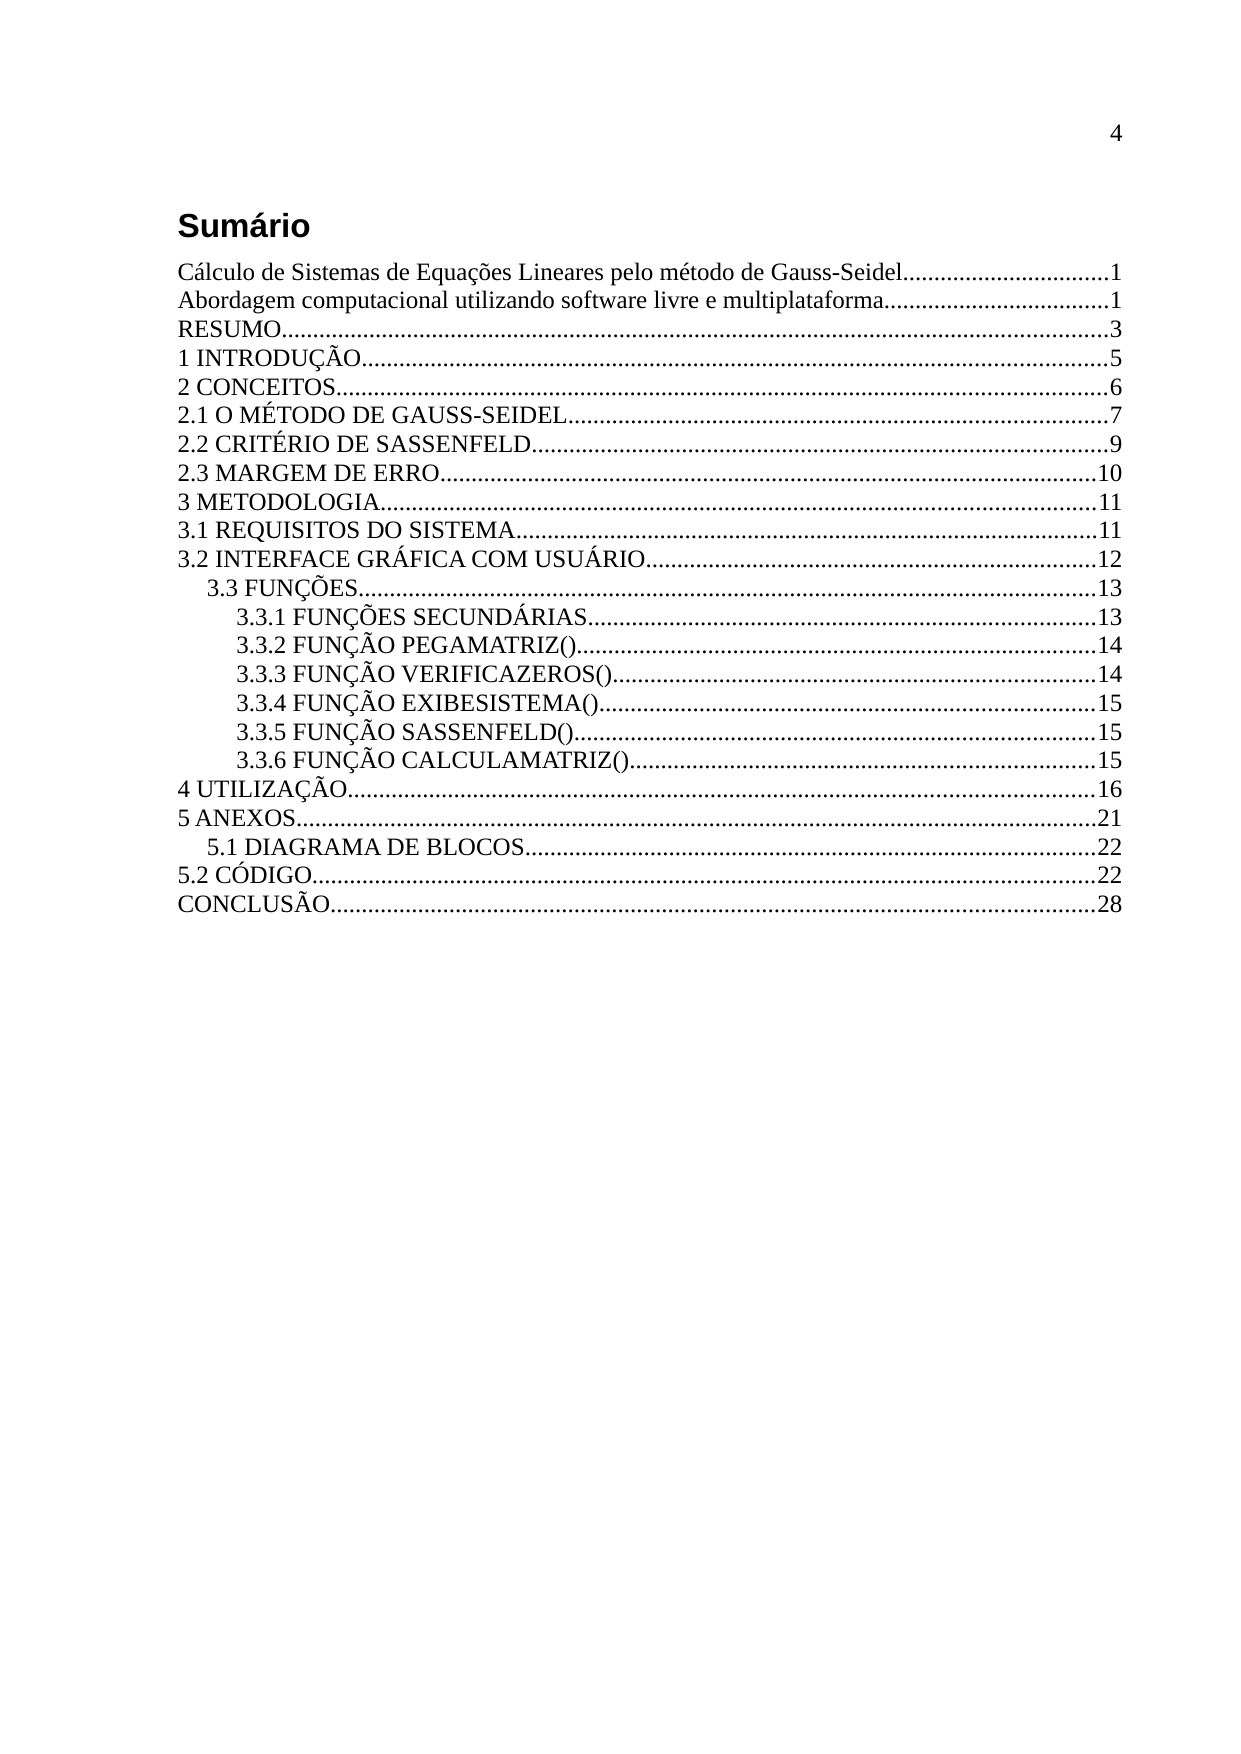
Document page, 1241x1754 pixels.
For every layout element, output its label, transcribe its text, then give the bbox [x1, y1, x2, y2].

text 3.2 INTERFACE GRÁFICA COM USUÁRIO 12 [177, 544, 1122, 573]
subtitle Sumário [177, 206, 1122, 244]
text 3.1 REQUISITOS DO SISTEMA 11 [177, 516, 1122, 544]
text 3.3.4 FUNÇÃO EXIBESISTEMA() 15 [236, 688, 1122, 717]
text 2.2 CRITÉRIO DE SASSENFELD 9 [177, 429, 1122, 458]
text 5.1 DIAGRAMA DE BLOCOS 22 [207, 832, 1122, 861]
text 5.2 CÓDIGO 22 [177, 861, 1122, 889]
text 3.3.2 FUNÇÃO PEGAMATRIZ() 14 [236, 631, 1122, 659]
text 3.3 FUNÇÕES 13 [207, 573, 1122, 602]
text RESUMO 3 [177, 314, 1122, 343]
text 3.3.5 FUNÇÃO SASSENFELD() 15 [236, 717, 1122, 746]
text 3.3.6 FUNÇÃO CALCULAMATRIZ() 15 [236, 746, 1122, 774]
text 3.3.3 FUNÇÃO VERIFICAZEROS() 14 [236, 659, 1122, 688]
text Cálculo de Sistemas de Equações Lineares pelo método de Gauss-Seidel 1 [177, 257, 1122, 286]
text 2.1 O MÉTODO DE GAUSS-SEIDEL 7 [177, 401, 1122, 429]
text CONCLUSÃO 28 [177, 889, 1122, 918]
text 1 INTRODUÇÃO 5 [177, 343, 1122, 372]
text 2 CONCEITOS 6 [177, 372, 1122, 401]
text 3 METODOLOGIA 11 [177, 487, 1122, 516]
text 5 ANEXOS 21 [177, 803, 1122, 832]
text 2.3 MARGEM DE ERRO 10 [177, 458, 1122, 487]
text Abordagem computacional utilizando software livre e multiplataforma. 1 [177, 286, 1122, 314]
text 4 UTILIZAÇÃO 16 [177, 774, 1122, 803]
text 3.3.1 FUNÇÕES SECUNDÁRIAS 13 [236, 602, 1122, 631]
